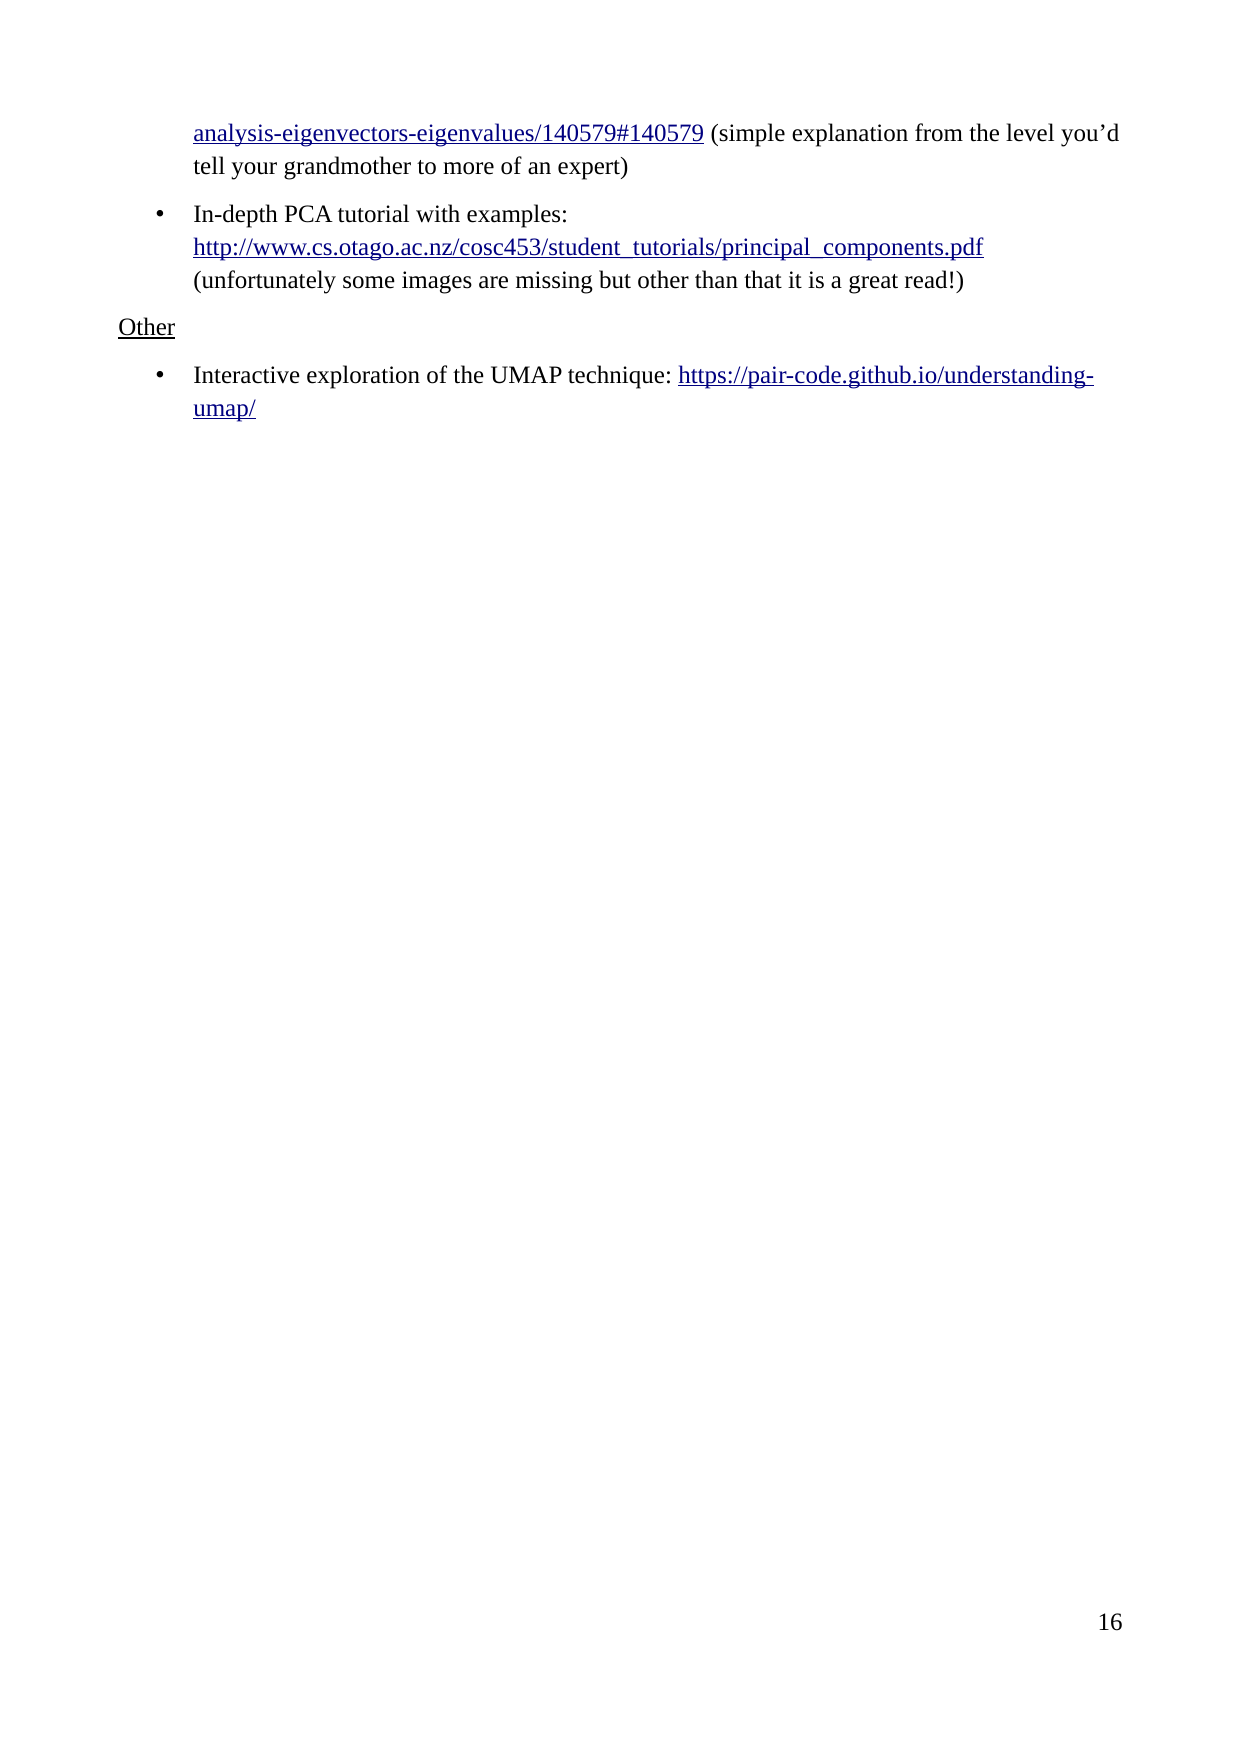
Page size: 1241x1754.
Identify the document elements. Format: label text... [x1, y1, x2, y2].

text Other [118, 312, 1122, 341]
list Interactive exploration of the UMAP technique: https://pair-code.github.io/understanding-umap/ [156, 360, 1122, 422]
list analysis-eigenvectors-eigenvalues/140579#140579 (simple explanation from the level you’d tell your grandmother to more of an expert) [156, 118, 1122, 180]
list In-depth PCA tutorial with examples: http://www.cs.otago.ac.nz/cosc453/student_tutorials/principal_components.pdf (unfortunately some images are missing but other than that it is a great read!) [156, 199, 1122, 293]
